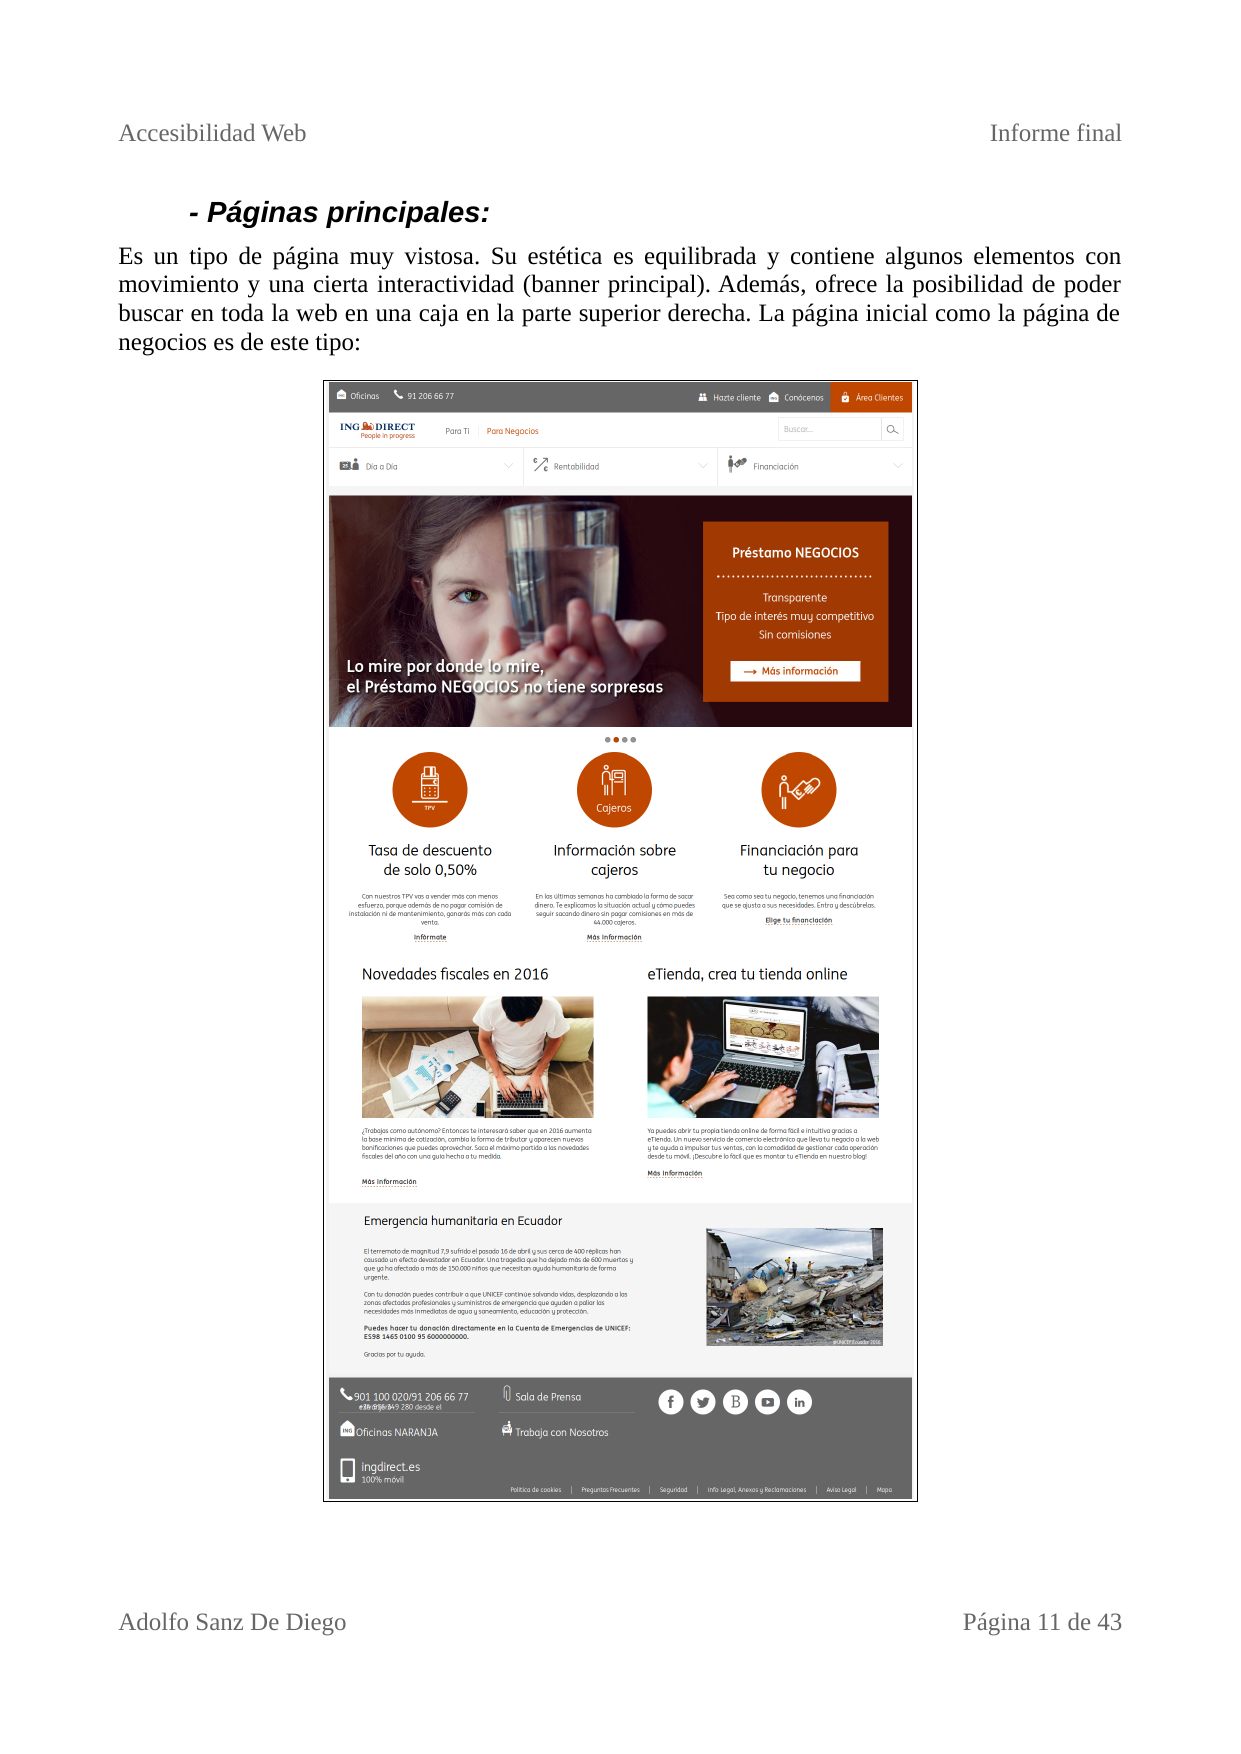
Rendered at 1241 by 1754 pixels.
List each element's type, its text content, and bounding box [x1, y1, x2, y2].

subtitle Páginas principales: [189, 196, 1122, 229]
text Es un tipo de página muy vistosa. Su estética es equilibrada y contiene algunos elementos con movimiento y una cierta interactividad (banner principal). Además, ofrece la posibilidad de poder buscar en toda la web en una caja en la parte superior derecha. La página inicial como la página de negocios es de este tipo: [118, 241, 1122, 356]
picture [326, 382, 914, 1499]
